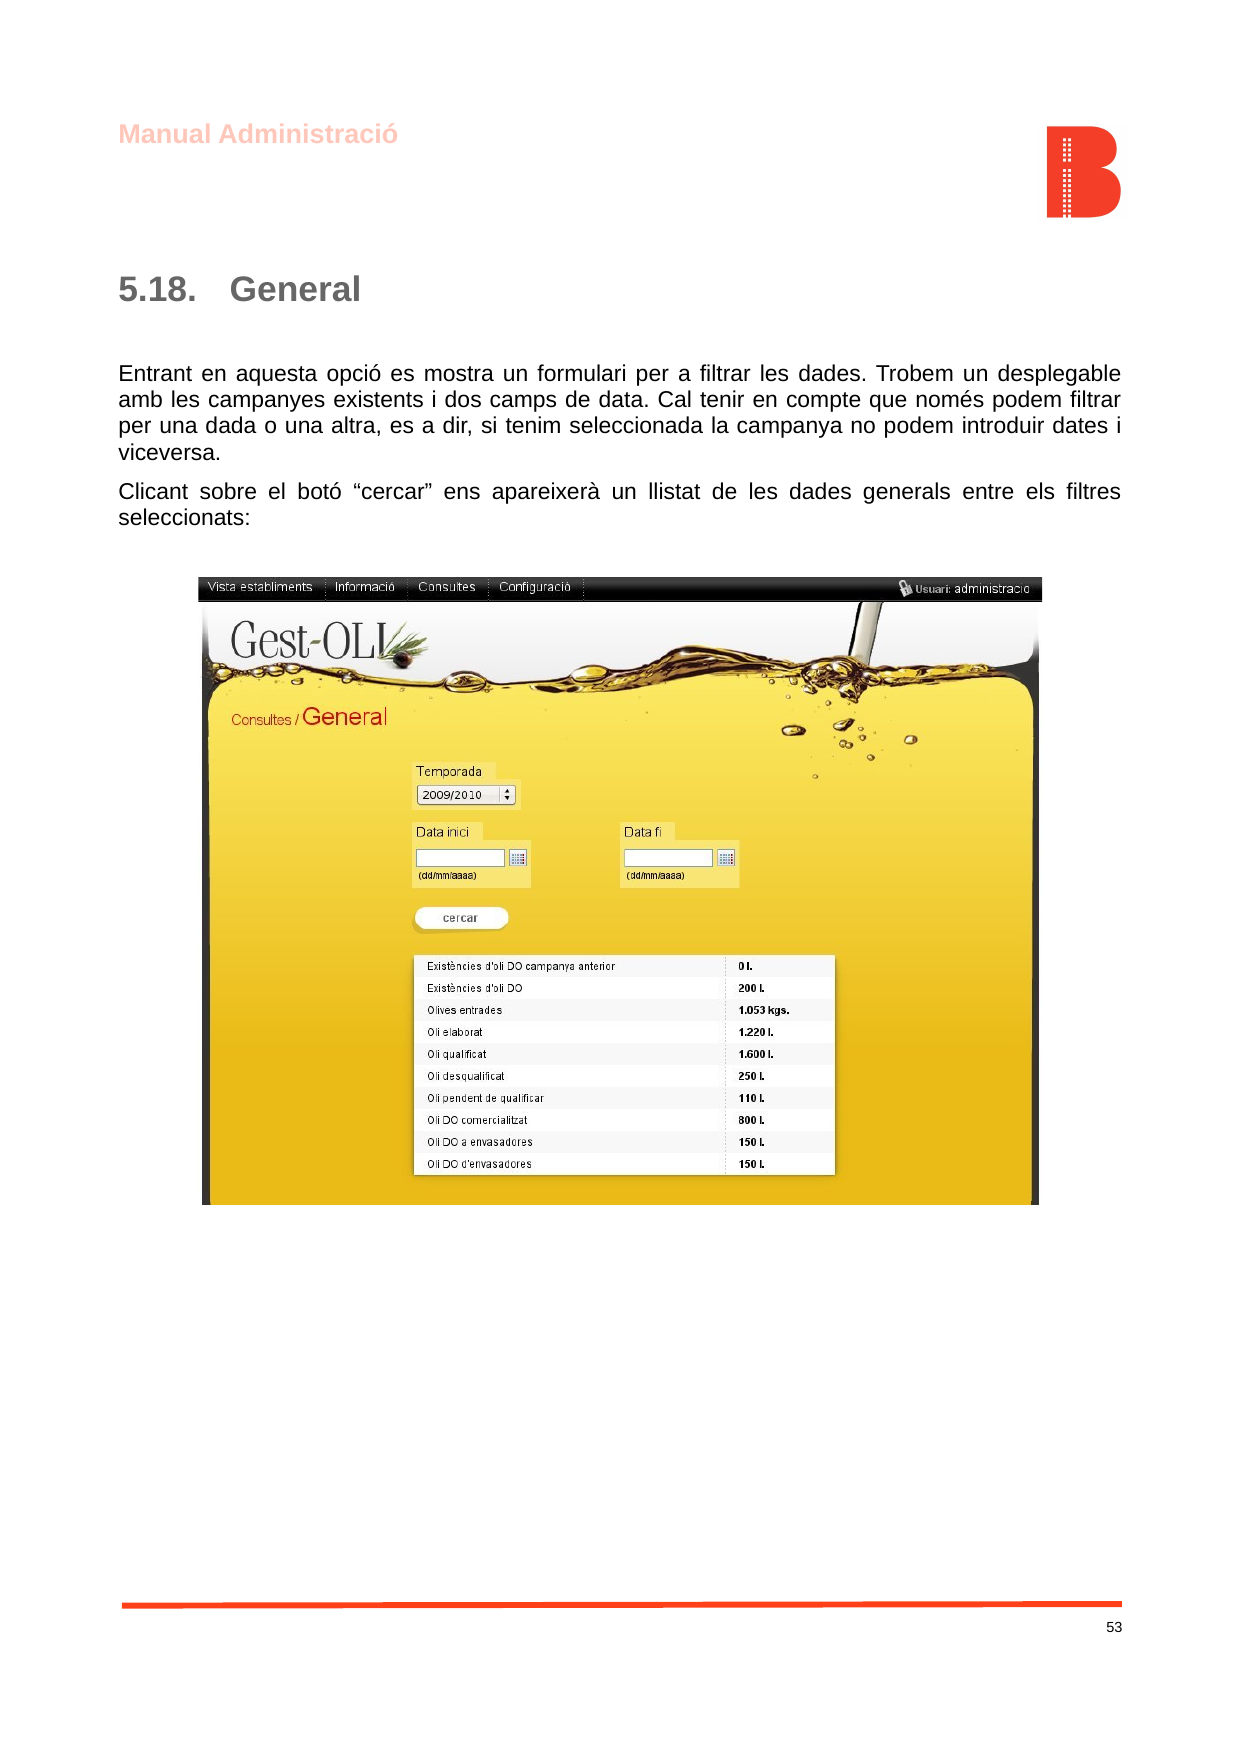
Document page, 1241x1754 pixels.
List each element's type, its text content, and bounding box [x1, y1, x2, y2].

subtitle General [118, 268, 1122, 308]
picture [198, 577, 1043, 1205]
picture [1036, 124, 1130, 221]
text Entrant en aquesta opció es mostra un formulari per a filtrar les dades. Trobem un desplegable amb les campanyes existents i dos camps de data. Cal tenir en compte que només podem filtrar per una dada o una altra, es a dir, si tenim seleccionada la campanya no podem introduir dates i viceversa. [118, 360, 1122, 465]
text Clicant sobre el botó “cercar” ens apareixerà un llistat de les dades generals entre els filtres seleccionats: [118, 478, 1122, 530]
